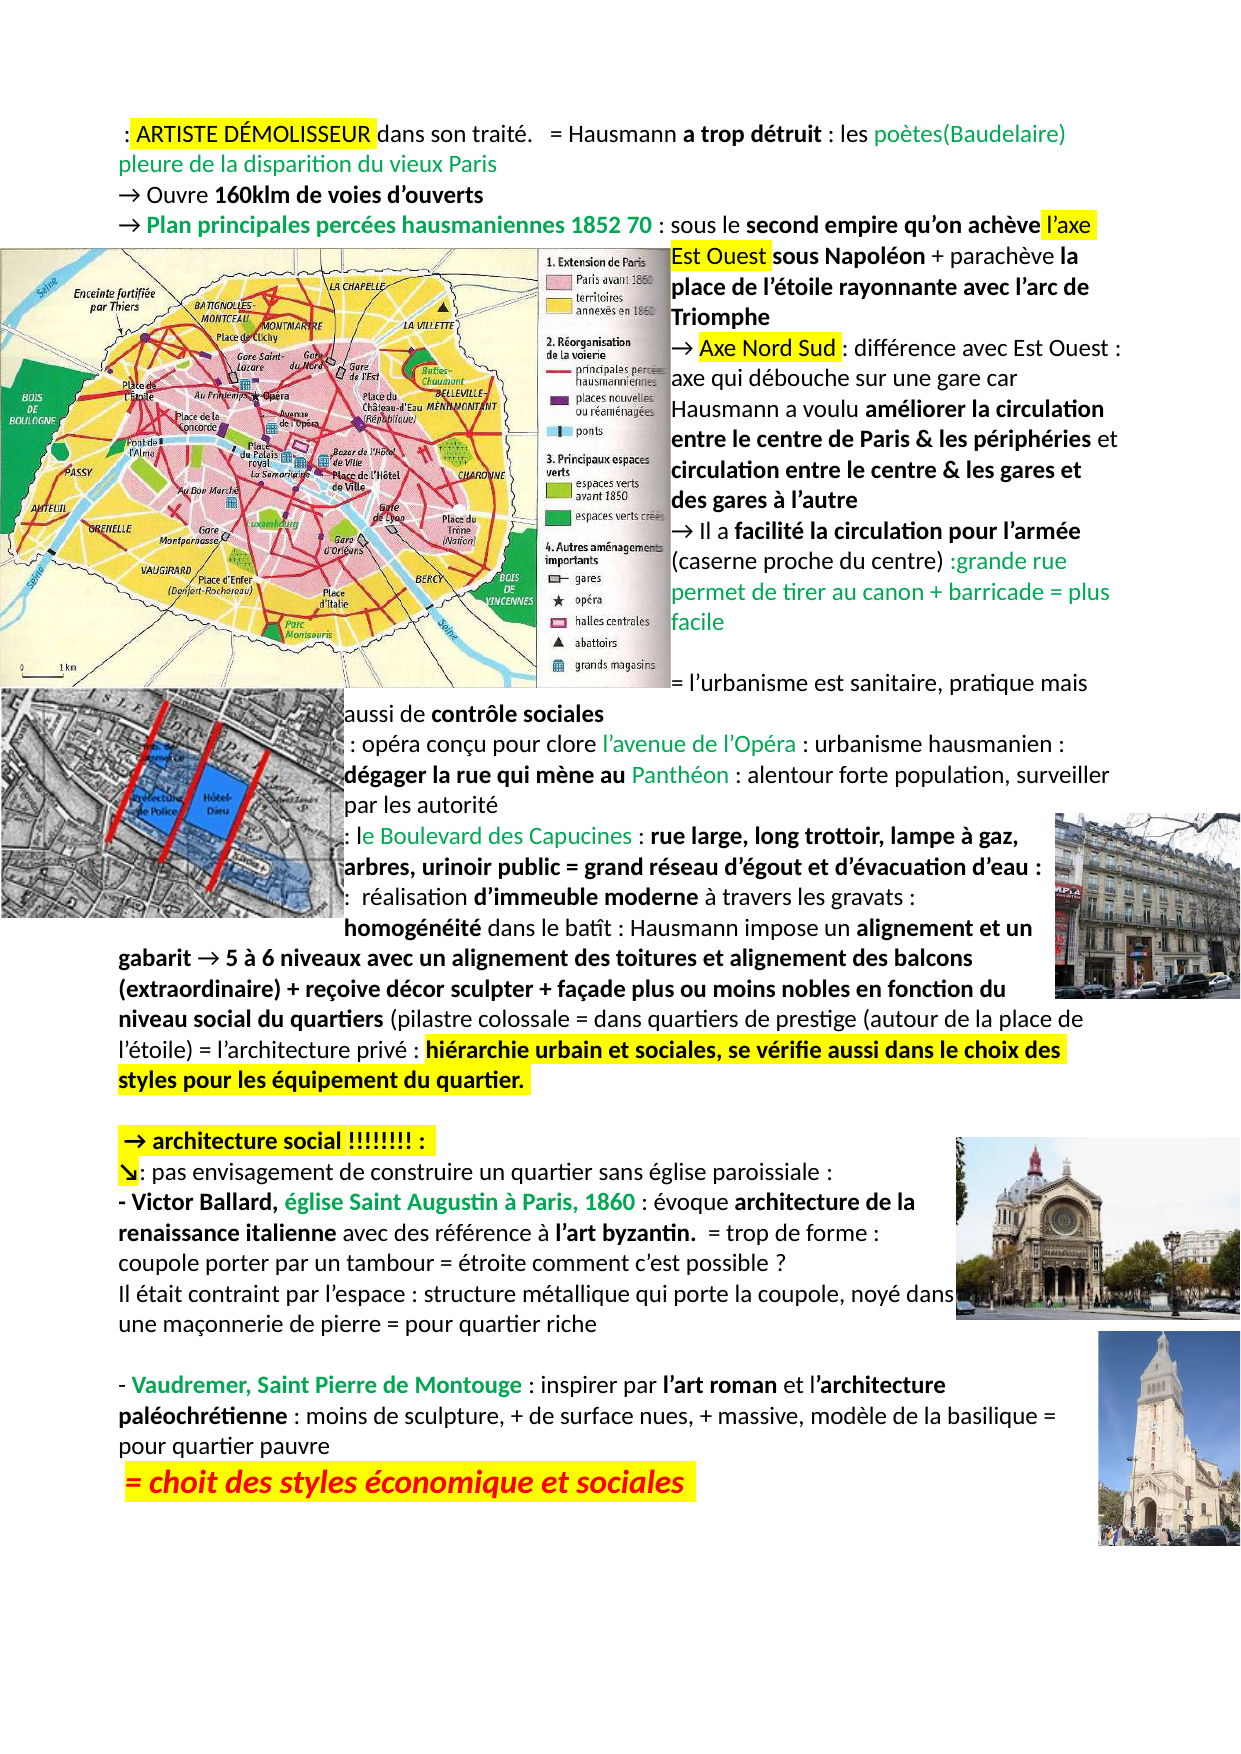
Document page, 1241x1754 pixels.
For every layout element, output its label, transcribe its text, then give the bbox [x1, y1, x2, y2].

text = l’urbanisme est sanitaire, pratique mais aussi de contrôle sociales [344, 667, 1122, 728]
text = choit des styles économique et sociales [118, 1461, 1098, 1502]
text Il était contraint par l’espace : structure métallique qui porte la coupole, noyé dans une maçonnerie de pierre = pour quartier riche [118, 1278, 1122, 1339]
text : le Boulevard des Capucines : rue large, long trottoir, lampe à gaz, arbres, urinoir public = grand réseau d’égout et d’évacuation d’eau : [344, 820, 1055, 881]
text ↘: pas envisagement de construire un quartier sans église paroissiale : [118, 1156, 956, 1186]
text - Victor Ballard, église Saint Augustin à Paris, 1860 : évoque architecture de la renaissance italienne avec des référence à l’art byzantin. = trop de forme : coupole porter par un tambour = étroite comment c’est possible ? [118, 1186, 956, 1278]
text → Plan principales percées hausmaniennes 1852 70 : sous le second empire qu’on achève l’axe Est Ouest sous Napoléon + parachève la place de l’étoile rayonnante avec l’arc de Triomphe [118, 210, 1122, 332]
text : opéra conçu pour clore l’avenue de l’Opéra : urbanisme hausmanien : dégager la rue qui mène au Panthéon : alentour forte population, surveiller par les autorité [344, 728, 1122, 820]
text : réalisation d’immeuble moderne à travers les gravats : homogénéité dans le batît : Hausmann impose un alignement et un gabarit → 5 à 6 niveaux avec un alignement des toitures et alignement des balcons (extraordinaire) + reçoive décor sculpter + façade plus ou moins nobles en fonction du niveau social du quartiers (pilastre colossale = dans quartiers de prestige (autour de la place de l’étoile) = l’architecture privé : hiérarchie urbain et sociales, se vérifie aussi dans le choix des styles pour les équipement du quartier. [118, 881, 1122, 1095]
picture [1055, 813, 1241, 999]
text → Axe Nord Sud : différence avec Est Ouest : axe qui débouche sur une gare car Hausmann a voulu améliorer la circulation entre le centre de Paris & les périphéries et circulation entre le centre & les gares et des gares à l’autre [671, 332, 1122, 515]
text → architecture social !!!!!!!! : [118, 1125, 1122, 1156]
picture [0, 248, 671, 918]
text : ARTISTE DÉMOLISSEUR dans son traité. = Hausmann a trop détruit : les poètes(Baudelaire) pleure de la disparition du vieux Paris [118, 118, 1122, 179]
picture [1098, 1331, 1241, 1546]
picture [956, 1137, 1240, 1320]
text → Il a facilité la circulation pour l’armée (caserne proche du centre) :grande rue permet de tirer au canon + barricade = plus facile [671, 515, 1122, 637]
text - Vaudremer, Saint Pierre de Montouge : inspirer par l’art roman et l’architecture paléochrétienne : moins de sculpture, + de surface nues, + massive, modèle de la basilique = pour quartier pauvre [118, 1369, 1098, 1461]
text → Ouvre 160klm de voies d’ouverts [118, 179, 1122, 210]
